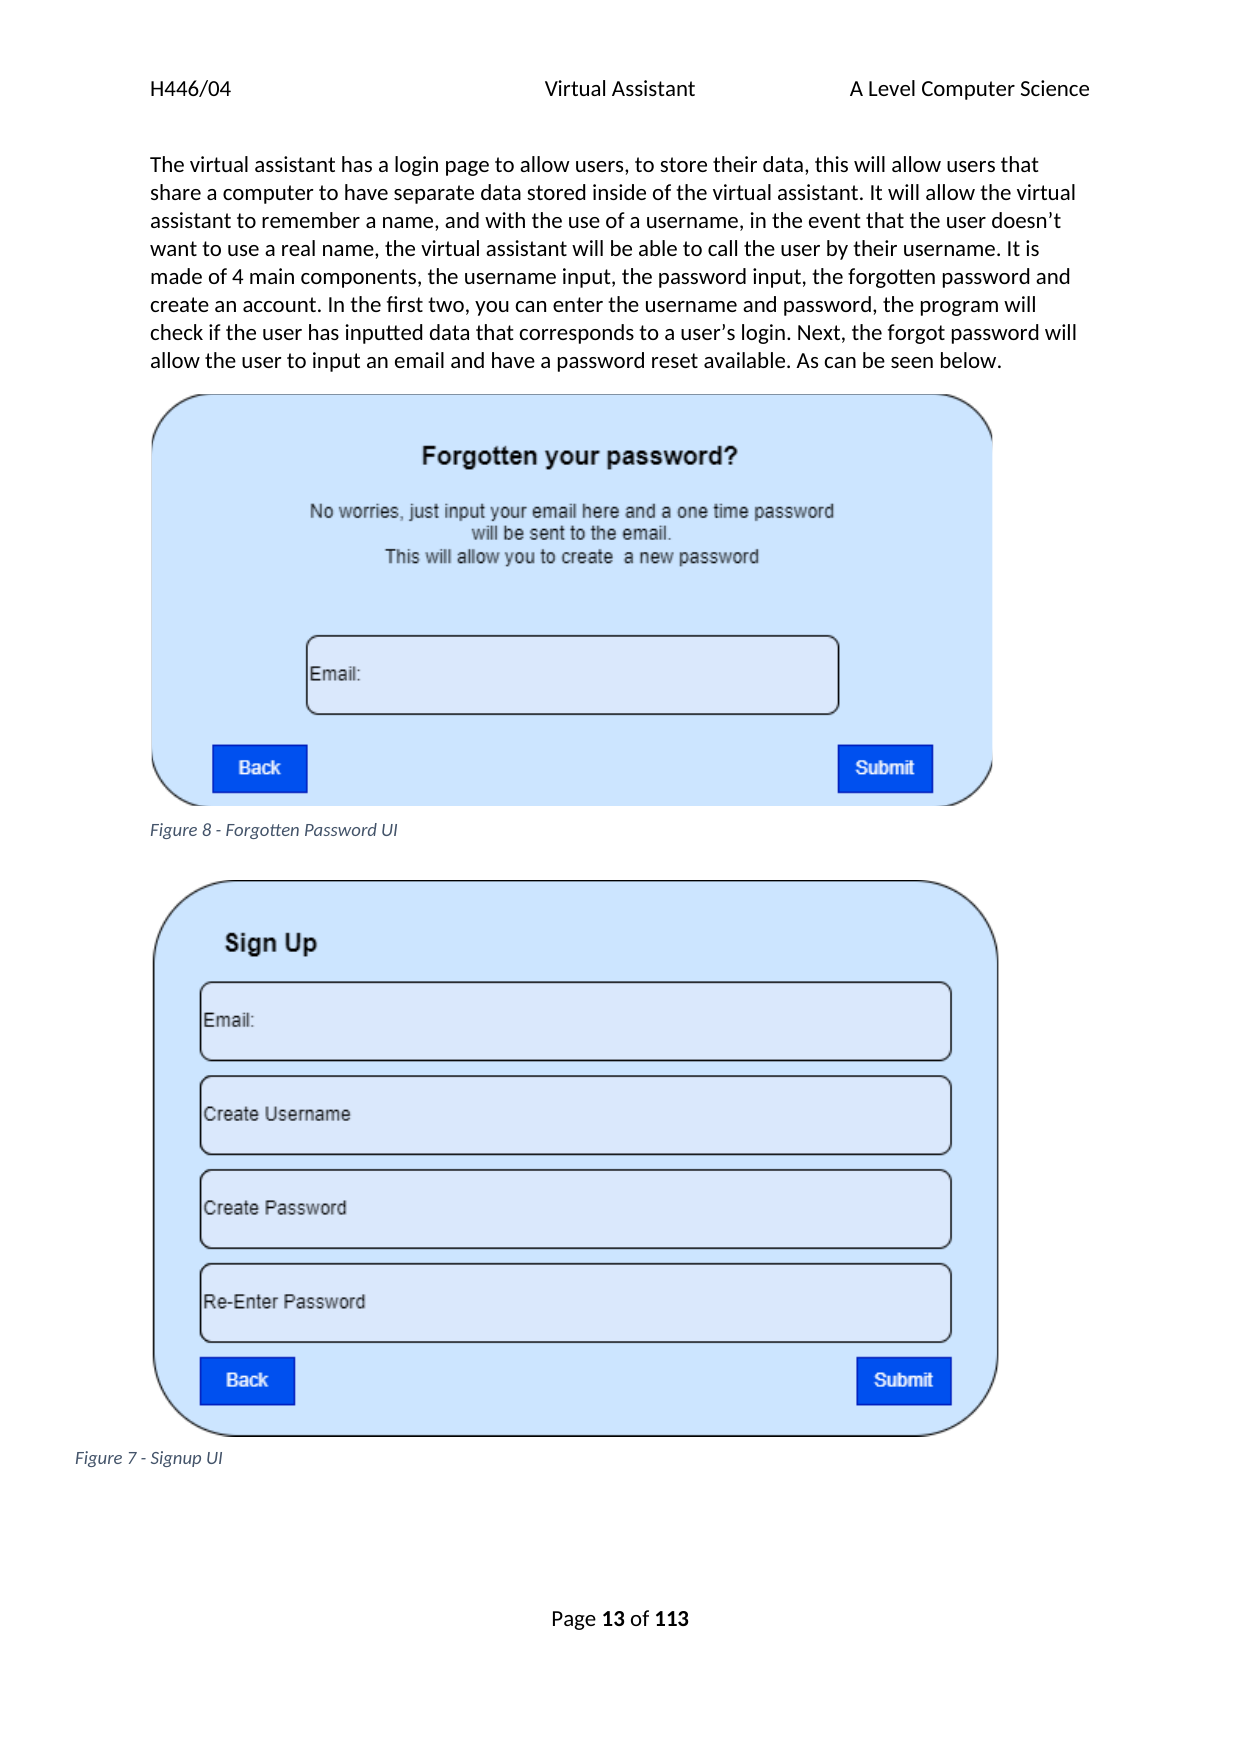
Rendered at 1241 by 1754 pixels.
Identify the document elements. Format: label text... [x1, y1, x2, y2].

text Figure 7 - Signup UI [75, 1446, 998, 1469]
text The virtual assistant has a login page to allow users, to store their data, this will allow users that share a computer to have separate data stored inside of the virtual assistant. It will allow the virtual assistant to remember a name, and with the use of a username, in the event that the user doesn’t want to use a real name, the virtual assistant will be able to call the user by their username. It is made of 4 main components, the username input, the password input, the forgotten password and create an account. In the first two, you can enter the username and password, the program will check if the user has inputted data that corresponds to a user’s login. Next, the forgot password will allow the user to input an email and have a password reset available. As can be seen below. [150, 150, 1090, 374]
text Figure 8 - Forgotten Password UI [150, 818, 995, 841]
